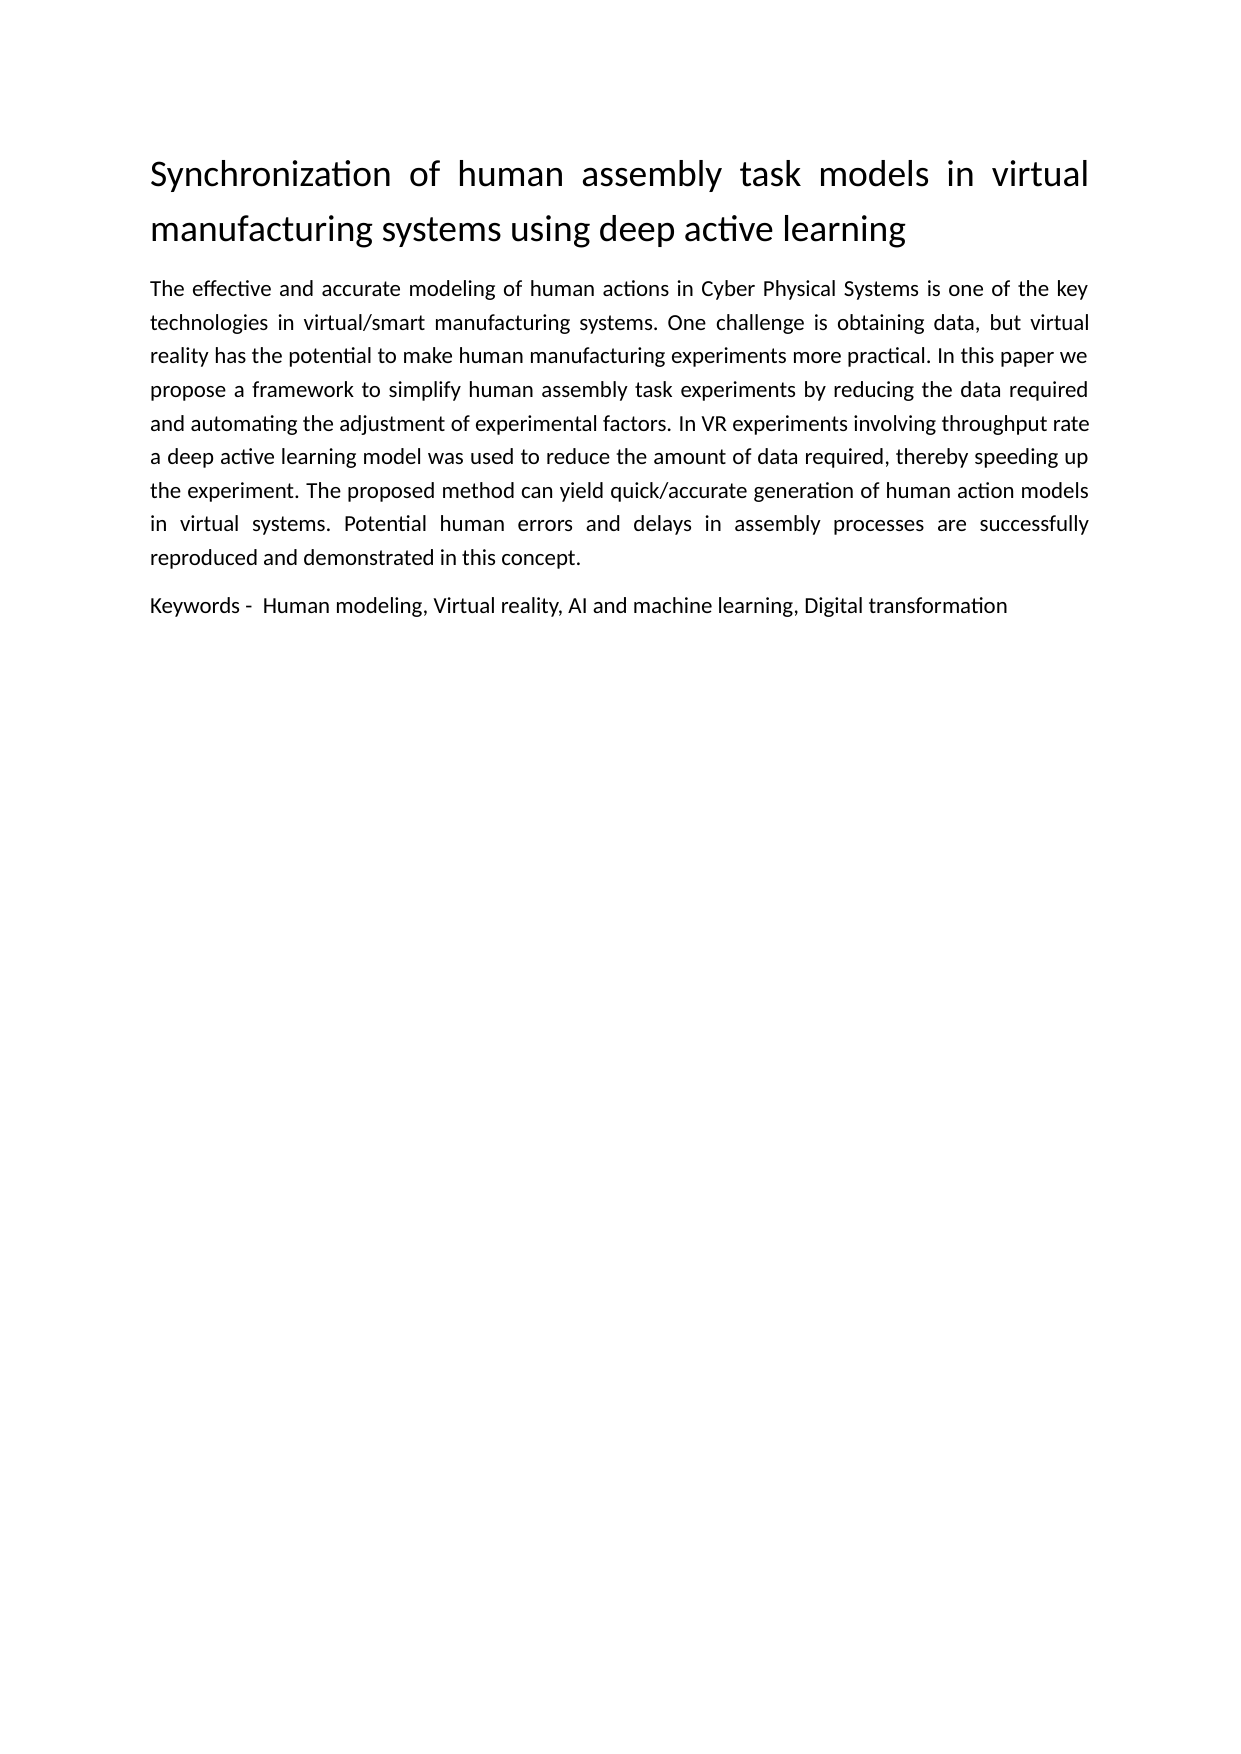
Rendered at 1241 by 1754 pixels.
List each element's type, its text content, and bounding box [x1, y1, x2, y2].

text Synchronization of human assembly task models in virtual manufacturing systems using deep active learning [150, 150, 1090, 251]
text The effective and accurate modeling of human actions in Cyber Physical Systems is one of the key technologies in virtual/smart manufacturing systems. One challenge is obtaining data, but virtual reality has the potential to make human manufacturing experiments more practical. In this paper we propose a framework to simplify human assembly task experiments by reducing the data required and automating the adjustment of experimental factors. In VR experiments involving throughput rate a deep active learning model was used to reduce the amount of data required, thereby speeding up the experiment. The proposed method can yield quick/accurate generation of human action models in virtual systems. Potential human errors and delays in assembly processes are successfully reproduced and demonstrated in this concept. [150, 274, 1090, 571]
text Keywords - Human modeling, Virtual reality, AI and machine learning, Digital transformation [150, 591, 1090, 619]
